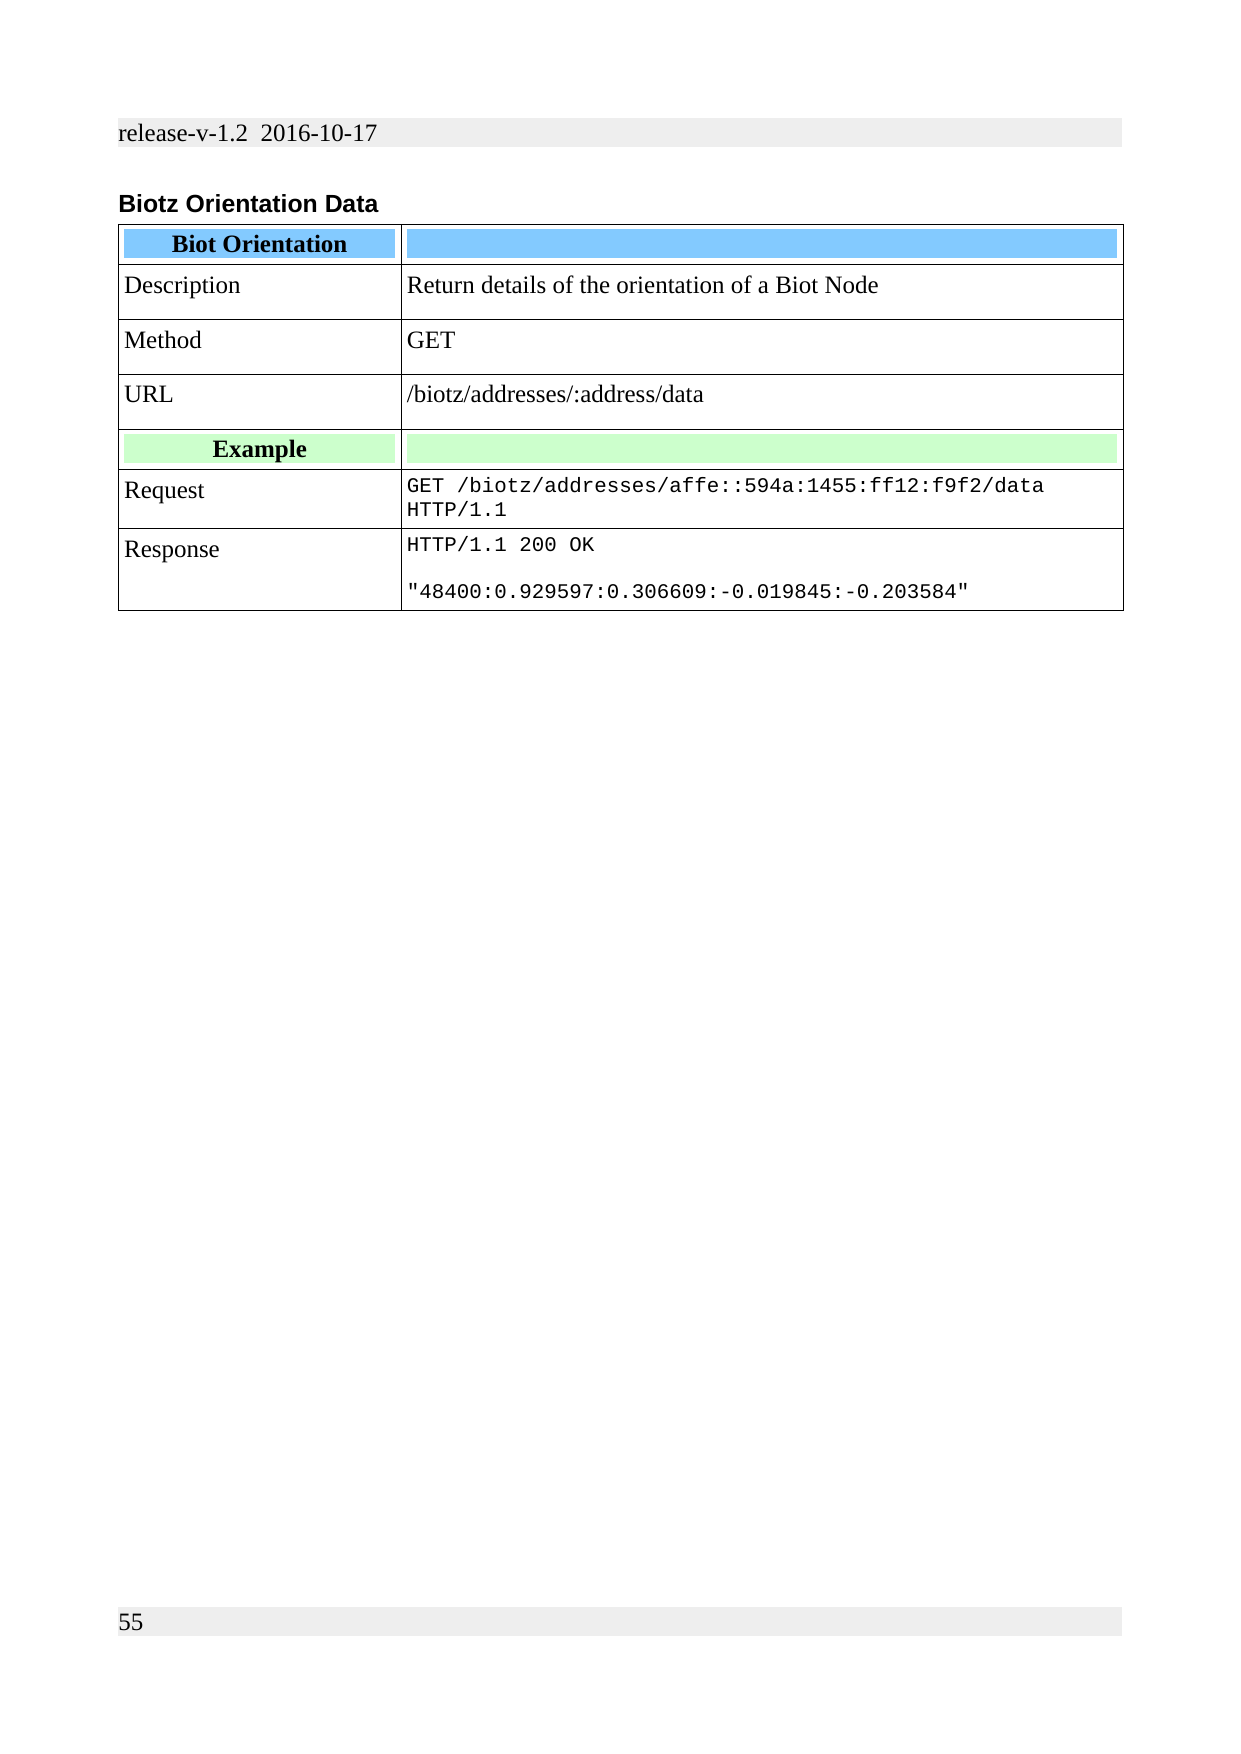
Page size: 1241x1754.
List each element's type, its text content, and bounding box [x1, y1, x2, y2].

table_cell Description [119, 265, 401, 319]
table_cell /biotz/addresses/:address/data [402, 375, 1123, 429]
table_header Biot Orientation [119, 225, 401, 264]
table_header Request [119, 470, 401, 528]
table_cell Example [119, 430, 401, 469]
table_cell URL [119, 375, 401, 429]
table_cell GET [402, 320, 1123, 374]
table_header [402, 225, 1123, 264]
table_cell Return details of the orientation of a Biot Node [402, 265, 1123, 319]
table_cell [402, 430, 1123, 469]
table_header GET /biotz/addresses/affe::594a:1455:ff12:f9f2/data HTTP/1.1 [402, 470, 1123, 528]
table_cell HTTP/1.1 200 OK "48400:0.929597:0.306609:-0.019845:-0.203584" [402, 529, 1123, 610]
table_cell Response [119, 529, 401, 610]
subtitle Biotz Orientation Data [118, 189, 1122, 217]
table_cell Method [119, 320, 401, 374]
